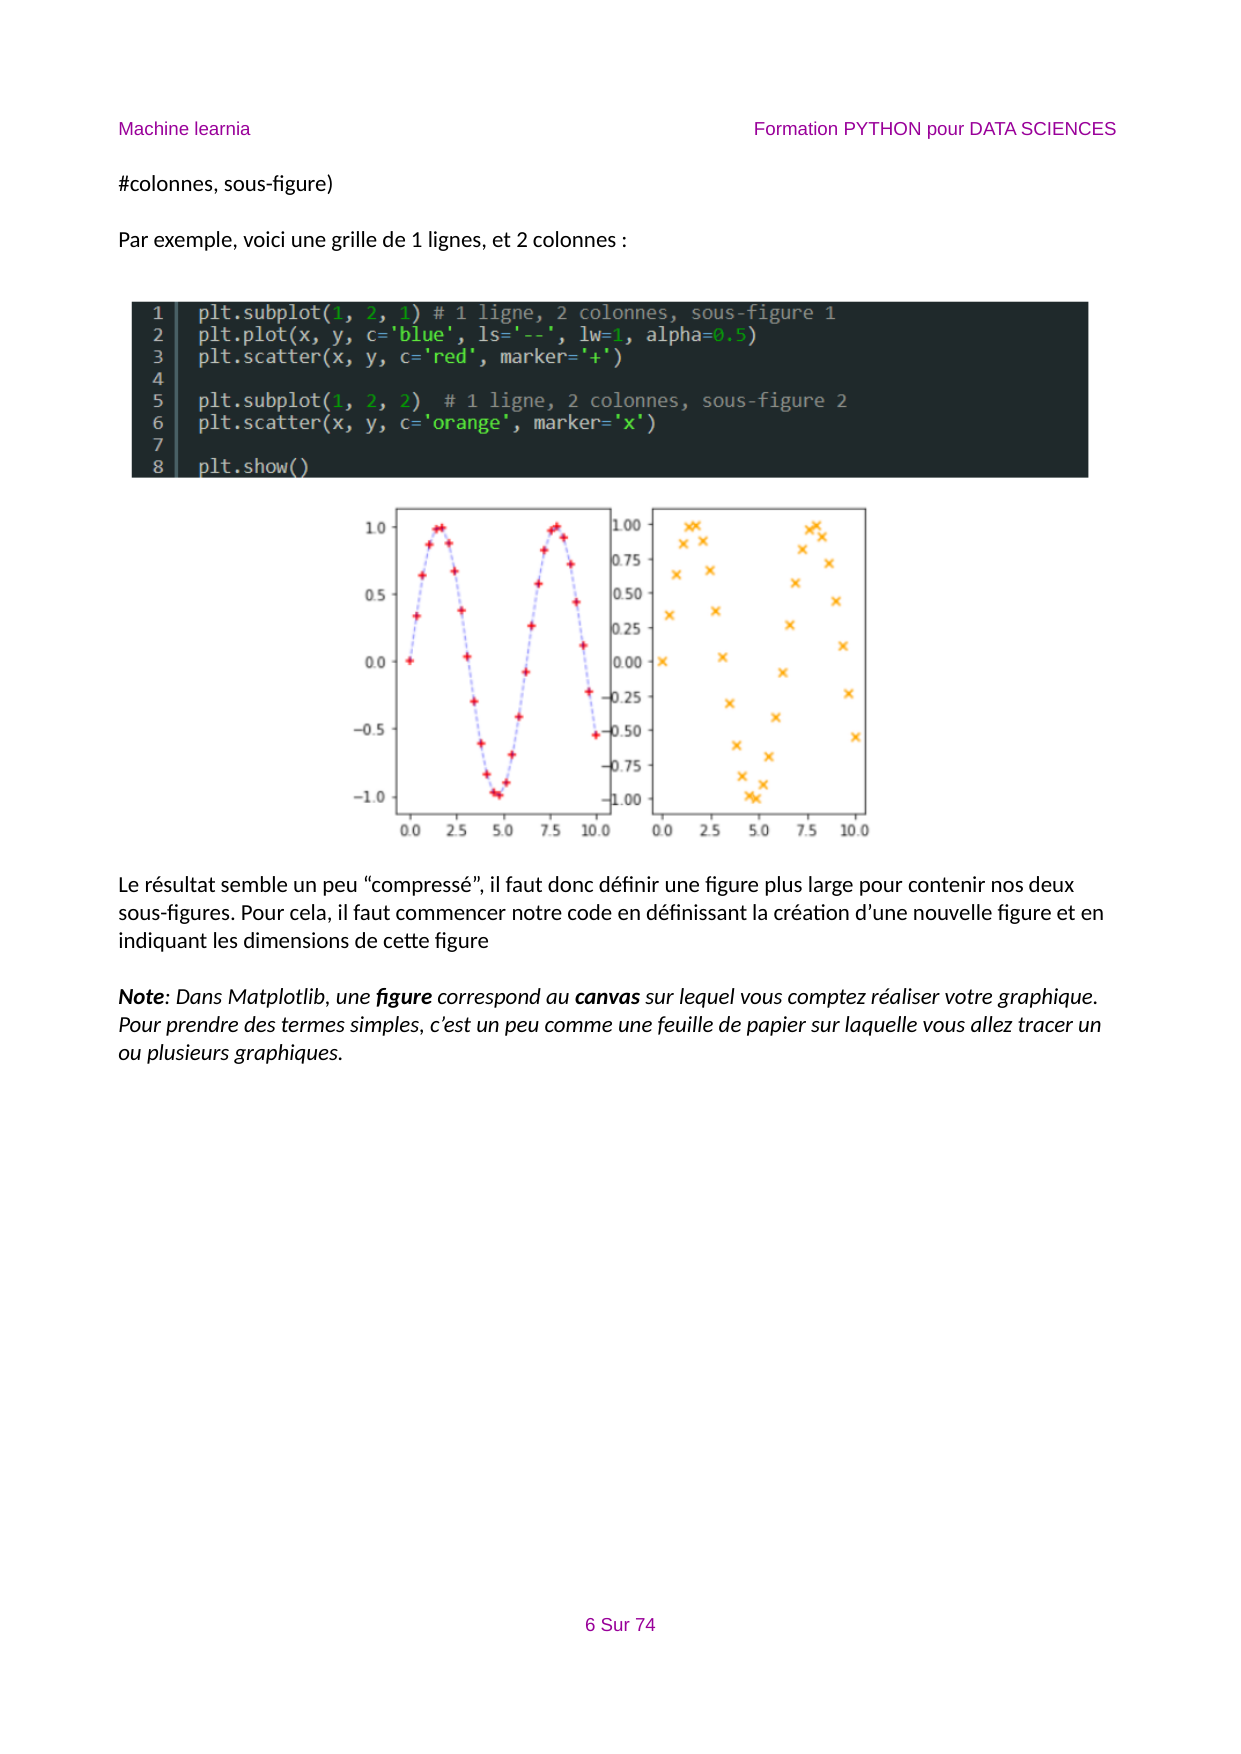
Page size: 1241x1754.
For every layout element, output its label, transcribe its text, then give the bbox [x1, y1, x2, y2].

text Le résultat semble un peu “compressé”, il faut donc définir une figure plus large pour contenir nos deux sous-figures. Pour cela, il faut commencer notre code en définissant la création d’une nouvelle figure et en indiquant les dimensions de cette figure [118, 870, 1122, 954]
text Note: Dans Matplotlib, une figure correspond au canvas sur lequel vous comptez réaliser votre graphique. Pour prendre des termes simples, c’est un peu comme une feuille de papier sur laquelle vous allez tracer un ou plusieurs graphiques. [118, 982, 1122, 1066]
text Par exemple, voici une grille de 1 lignes, et 2 colonnes : [118, 225, 1122, 253]
picture [118, 281, 1122, 870]
text #colonnes, sous-figure) [118, 169, 1122, 197]
